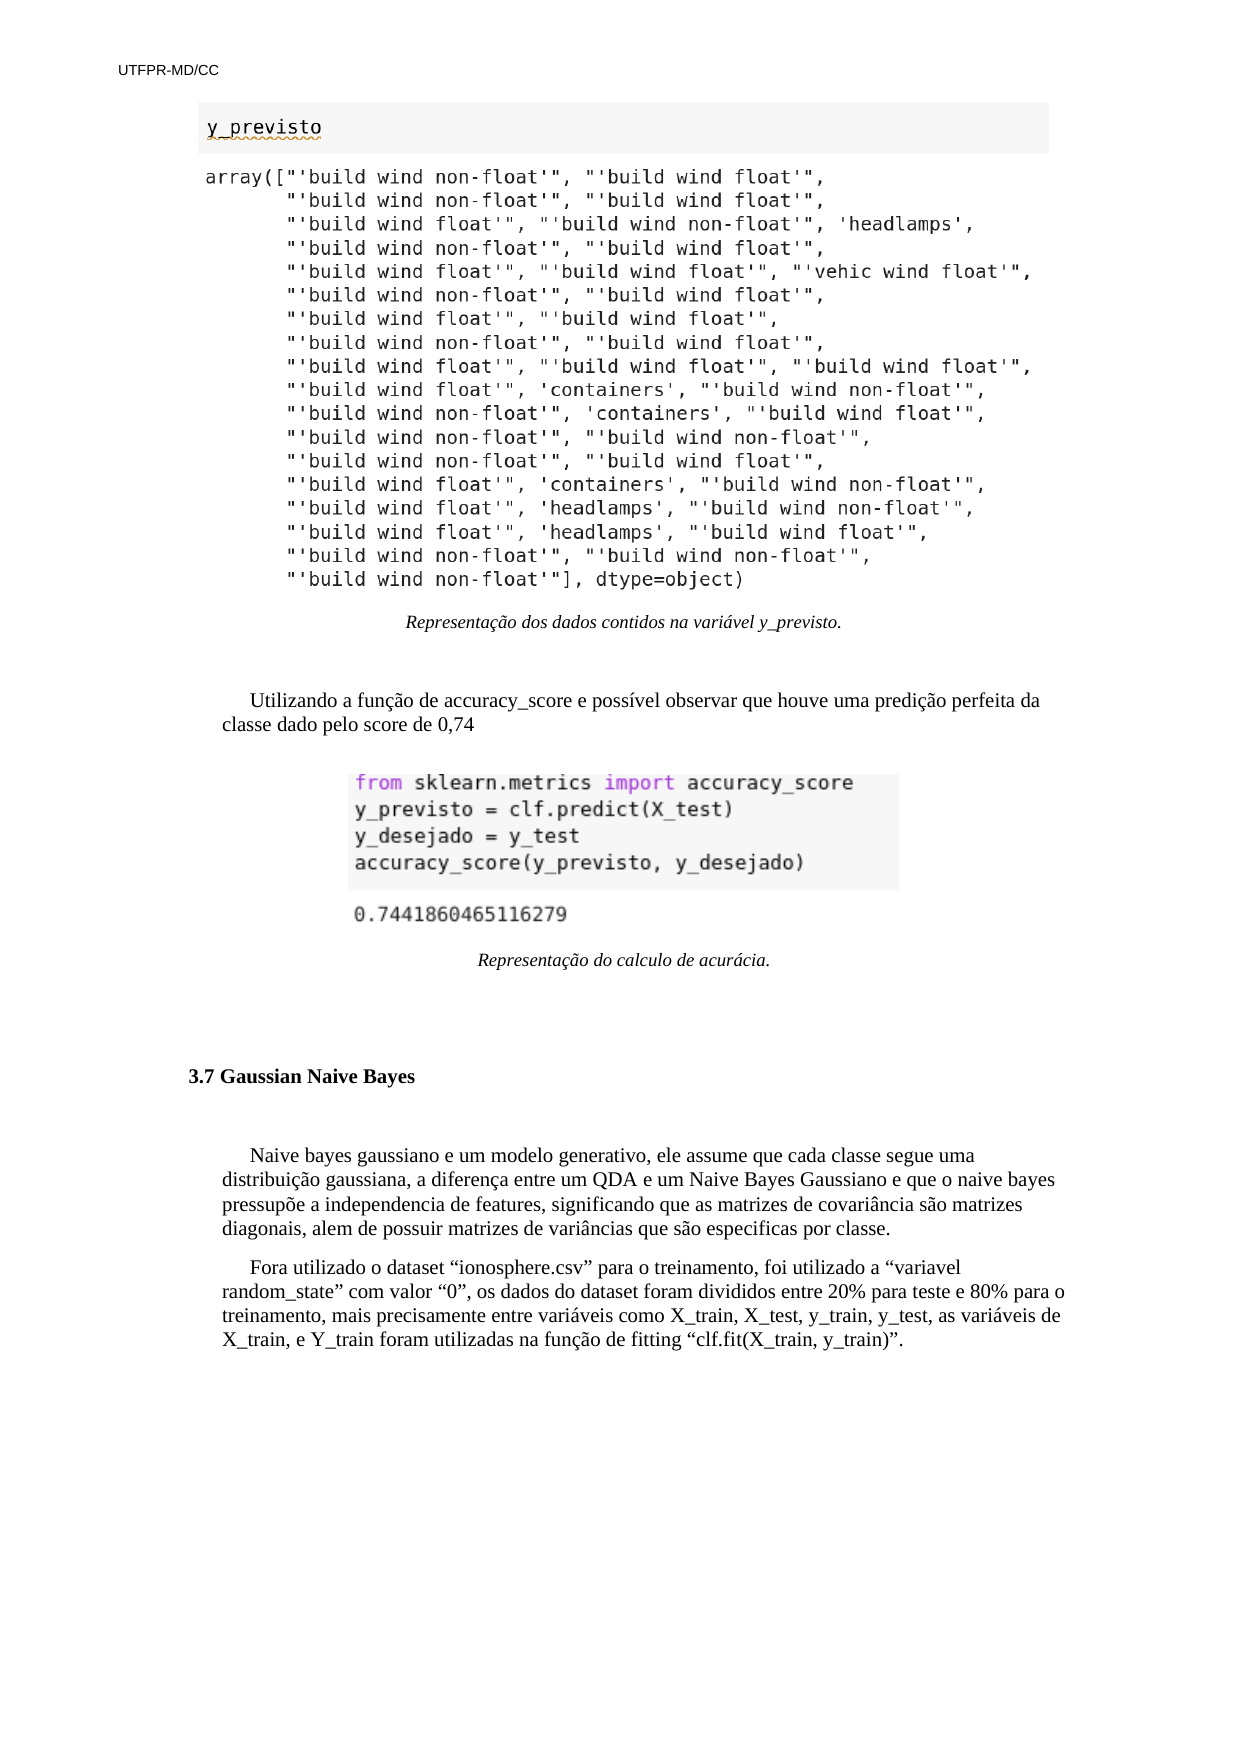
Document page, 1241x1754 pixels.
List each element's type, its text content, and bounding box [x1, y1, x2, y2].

subtitle 3.7 Gaussian Naive Bayes [188, 1064, 1073, 1088]
subtitle Utilizando a função de accuracy_score e possível observar que houve uma predição perfeita da classe dado pelo score de 0,74 [222, 687, 1073, 736]
subtitle Representação do calculo de acurácia. [174, 948, 1073, 970]
picture [347, 774, 900, 934]
picture [198, 102, 1050, 611]
subtitle Fora utilizado o dataset “ionosphere.csv” para o treinamento, foi utilizado a “variavel random_state” com valor “0”, os dados do dataset foram divididos entre 20% para teste e 80% para o treinamento, mais precisamente entre variáveis como X_train, X_test, y_train, y_test, as variáveis de X_train, e Y_train foram utilizadas na função de fitting “clf.fit(X_train, y_train)”. [222, 1255, 1073, 1351]
subtitle Representação dos dados contidos na variável y_previsto. [174, 102, 1073, 633]
subtitle Naive bayes gaussiano e um modelo generativo, ele assume que cada classe segue uma distribuição gaussiana, a diferença entre um QDA e um Naive Bayes Gaussiano e que o naive bayes pressupõe a independencia de features, significando que as matrizes de covariância são matrizes diagonais, alem de possuir matrizes de variâncias que são especificas por classe. [222, 1143, 1073, 1239]
